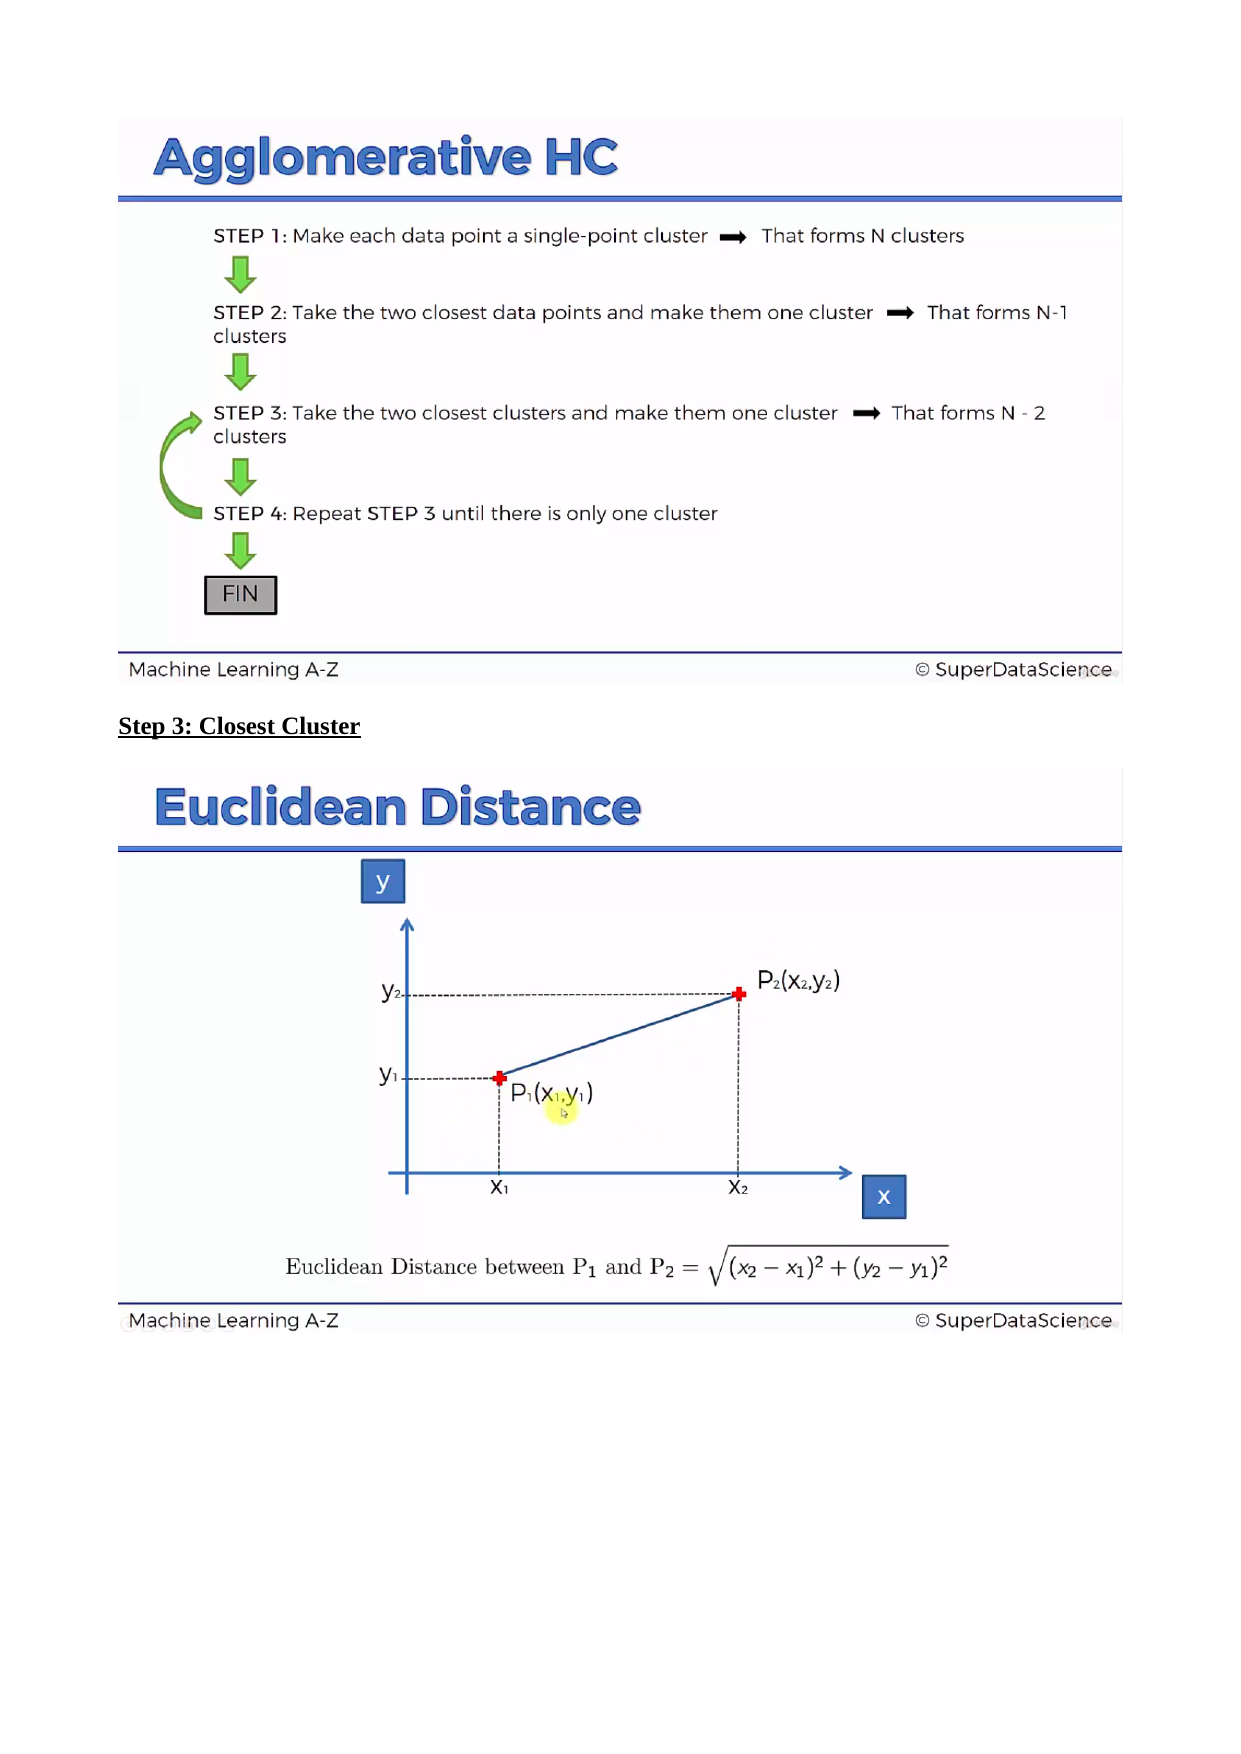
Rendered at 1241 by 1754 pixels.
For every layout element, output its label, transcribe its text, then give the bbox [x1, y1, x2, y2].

picture [118, 768, 1123, 1334]
text Step 3: Closest Cluster [118, 711, 1122, 740]
picture [118, 118, 1123, 683]
